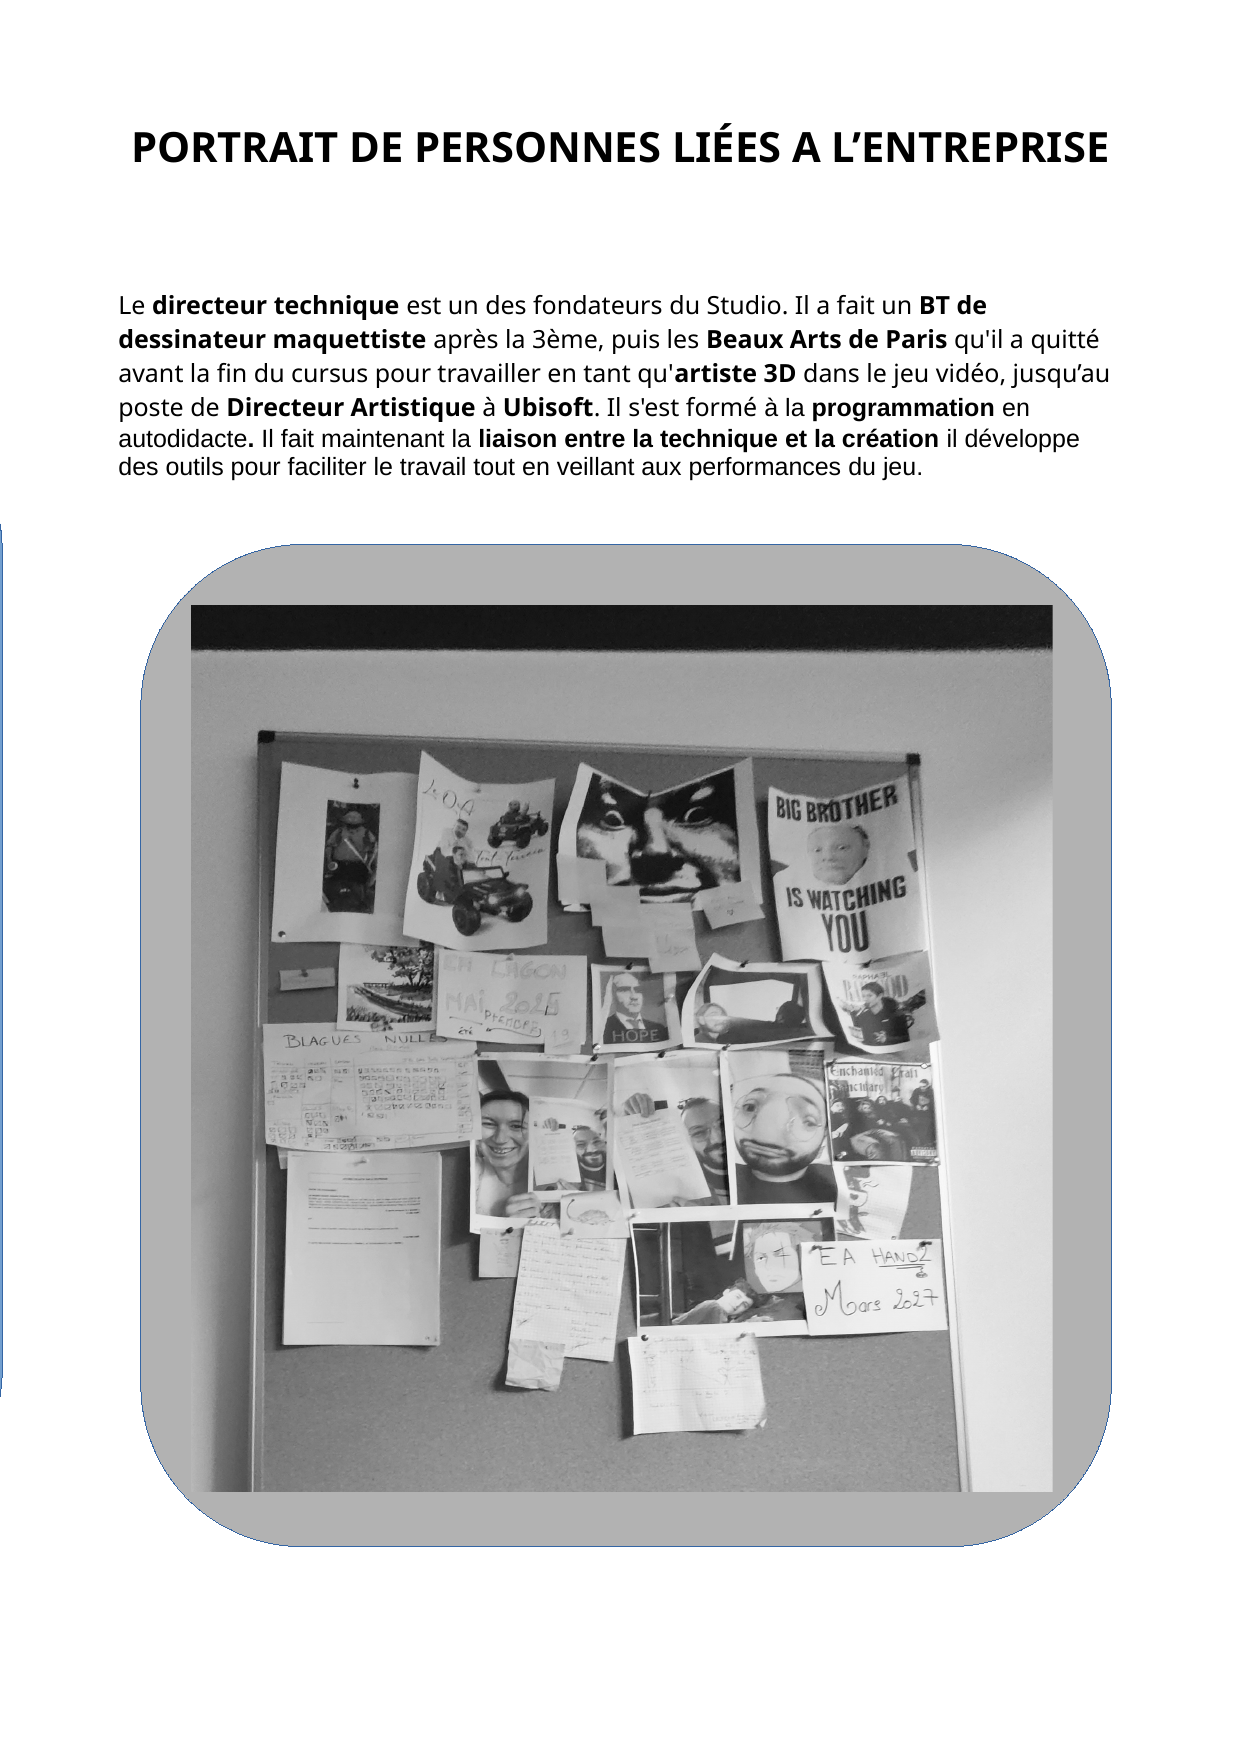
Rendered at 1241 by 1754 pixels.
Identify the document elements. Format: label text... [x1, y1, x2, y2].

text PORTRAIT DE PERSONNES LIÉES A L’ENTREPRISE [118, 118, 1122, 175]
text Le directeur technique est un des fondateurs du Studio. Il a fait un BT de dessinateur maquettiste après la 3ème, puis les Beaux Arts de Paris qu'il a quitté avant la fin du cursus pour travailler en tant qu'artiste 3D dans le jeu vidéo, jusqu’au poste de Directeur Artistique à Ubisoft. Il s'est formé à la programmation en autodidacte. Il fait maintenant la liaison entre la technique et la création il développe des outils pour faciliter le travail tout en veillant aux performances du jeu. [118, 287, 1122, 481]
